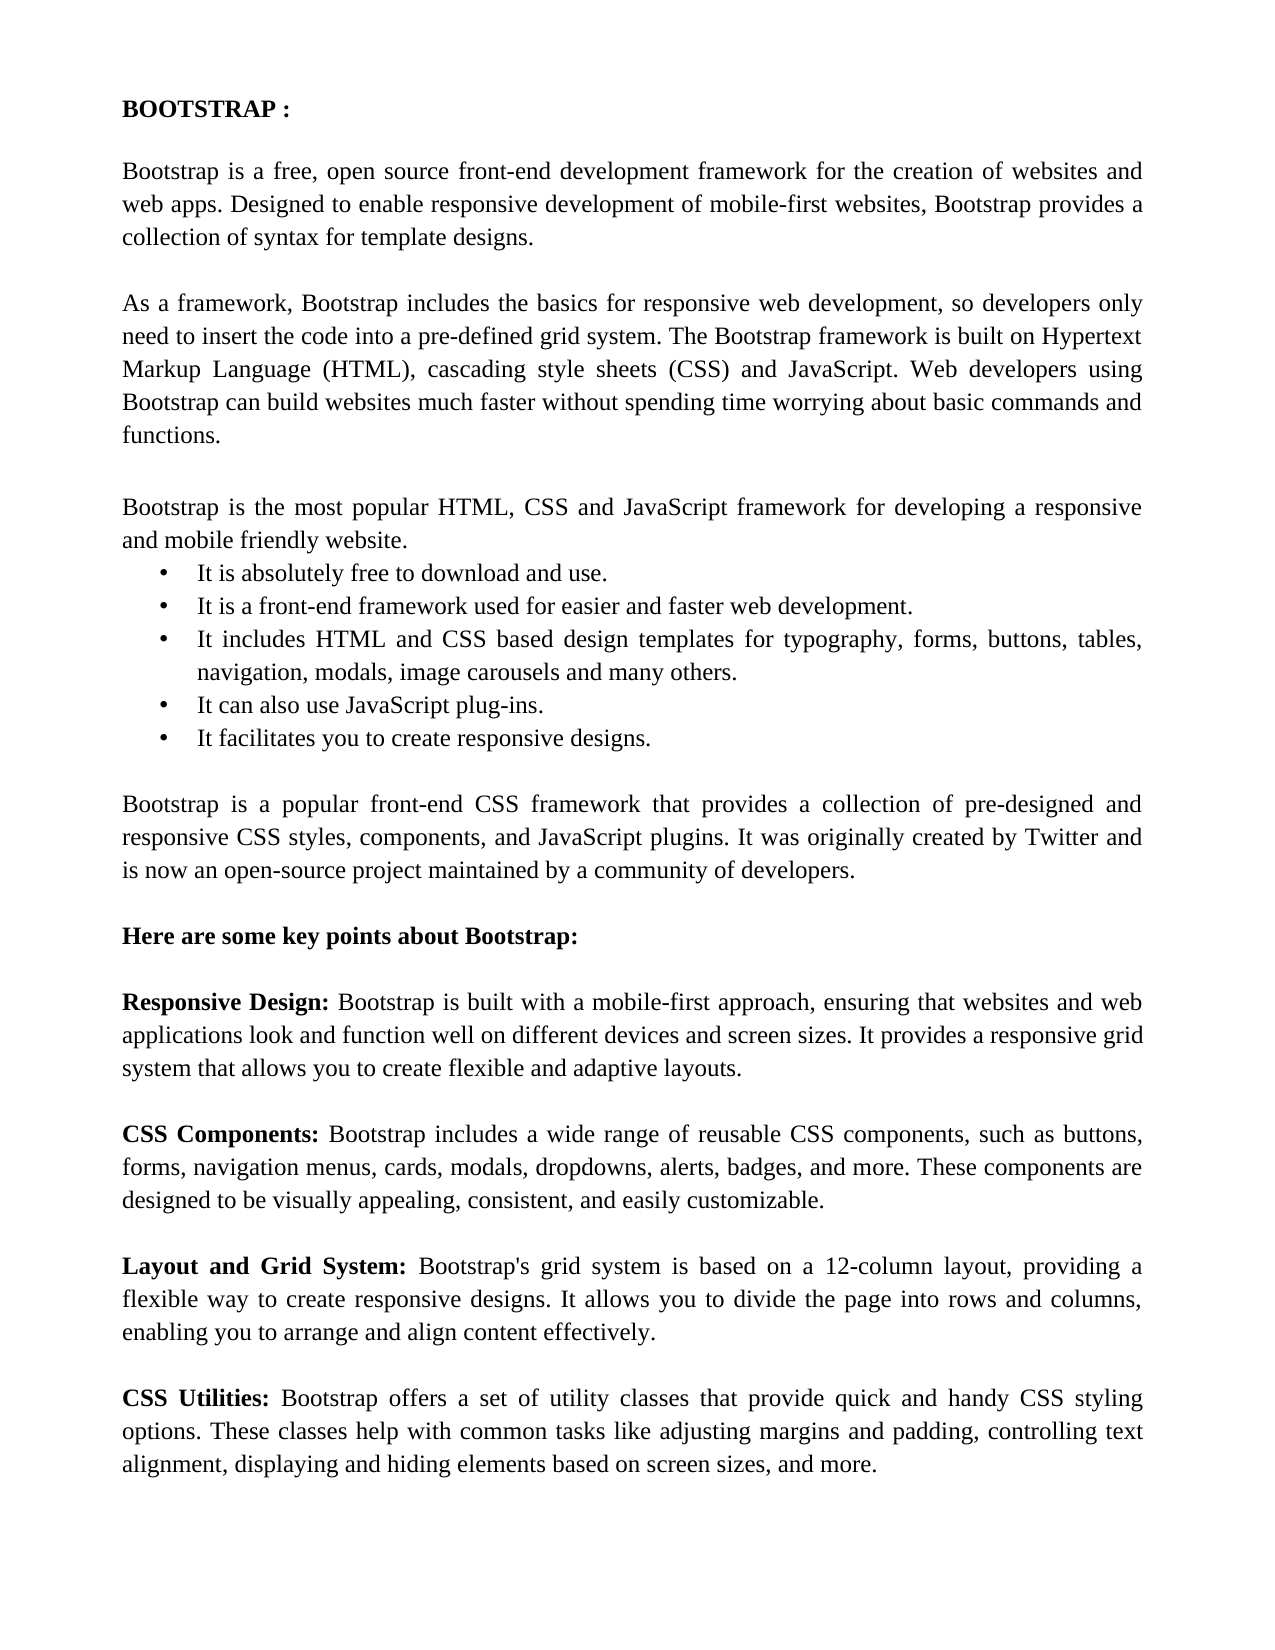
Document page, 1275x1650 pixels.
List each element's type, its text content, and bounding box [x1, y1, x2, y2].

text As a framework, Bootstrap includes the basics for responsive web development, so developers only need to insert the code into a pre-defined grid system. The Bootstrap framework is built on Hypertext Markup Language (HTML), cascading style sheets (CSS) and JavaScript. Web developers using Bootstrap can build websites much faster without spending time worrying about basic commands and functions. [122, 288, 1144, 449]
list It can also use JavaScript plug-ins. [159, 690, 1144, 719]
list It is a front-end framework used for easier and faster web development. [159, 591, 1144, 619]
text Here are some key points about Bootstrap: [122, 921, 1144, 950]
text CSS Components: Bootstrap includes a wide range of reusable CSS components, such as buttons, forms, navigation menus, cards, modals, dropdowns, alerts, badges, and more. These components are designed to be visually appealing, consistent, and easily customizable. [122, 1119, 1144, 1214]
text Bootstrap is a popular front-end CSS framework that provides a collection of pre-designed and responsive CSS styles, components, and JavaScript plugins. It was originally created by Twitter and is now an open-source project maintained by a community of developers. [122, 789, 1144, 884]
text Layout and Grid System: Bootstrap's grid system is based on a 12-column layout, providing a flexible way to create responsive designs. It allows you to divide the page into rows and columns, enabling you to arrange and align content effectively. [122, 1251, 1144, 1346]
text Bootstrap is a free, open source front-end development framework for the creation of websites and web apps. Designed to enable responsive development of mobile-first websites, Bootstrap provides a collection of syntax for template designs. [122, 156, 1144, 251]
list It facilitates you to create responsive designs. [159, 723, 1144, 752]
text CSS Utilities: Bootstrap offers a set of utility classes that provide quick and handy CSS styling options. These classes help with common tasks like adjusting margins and padding, controlling text alignment, displaying and hiding elements based on screen sizes, and more. [122, 1383, 1144, 1478]
text Responsive Design: Bootstrap is built with a mobile-first approach, ensuring that websites and web applications look and function well on different devices and screen sizes. It provides a responsive grid system that allows you to create flexible and adaptive layouts. [122, 987, 1144, 1082]
list It includes HTML and CSS based design templates for typography, forms, buttons, tables, navigation, modals, image carousels and many others. [159, 624, 1144, 686]
list It is absolutely free to download and use. [159, 558, 1144, 587]
text BOOTSTRAP : [122, 94, 1144, 122]
text Bootstrap is the most popular HTML, CSS and JavaScript framework for developing a responsive and mobile friendly website. [122, 492, 1144, 553]
